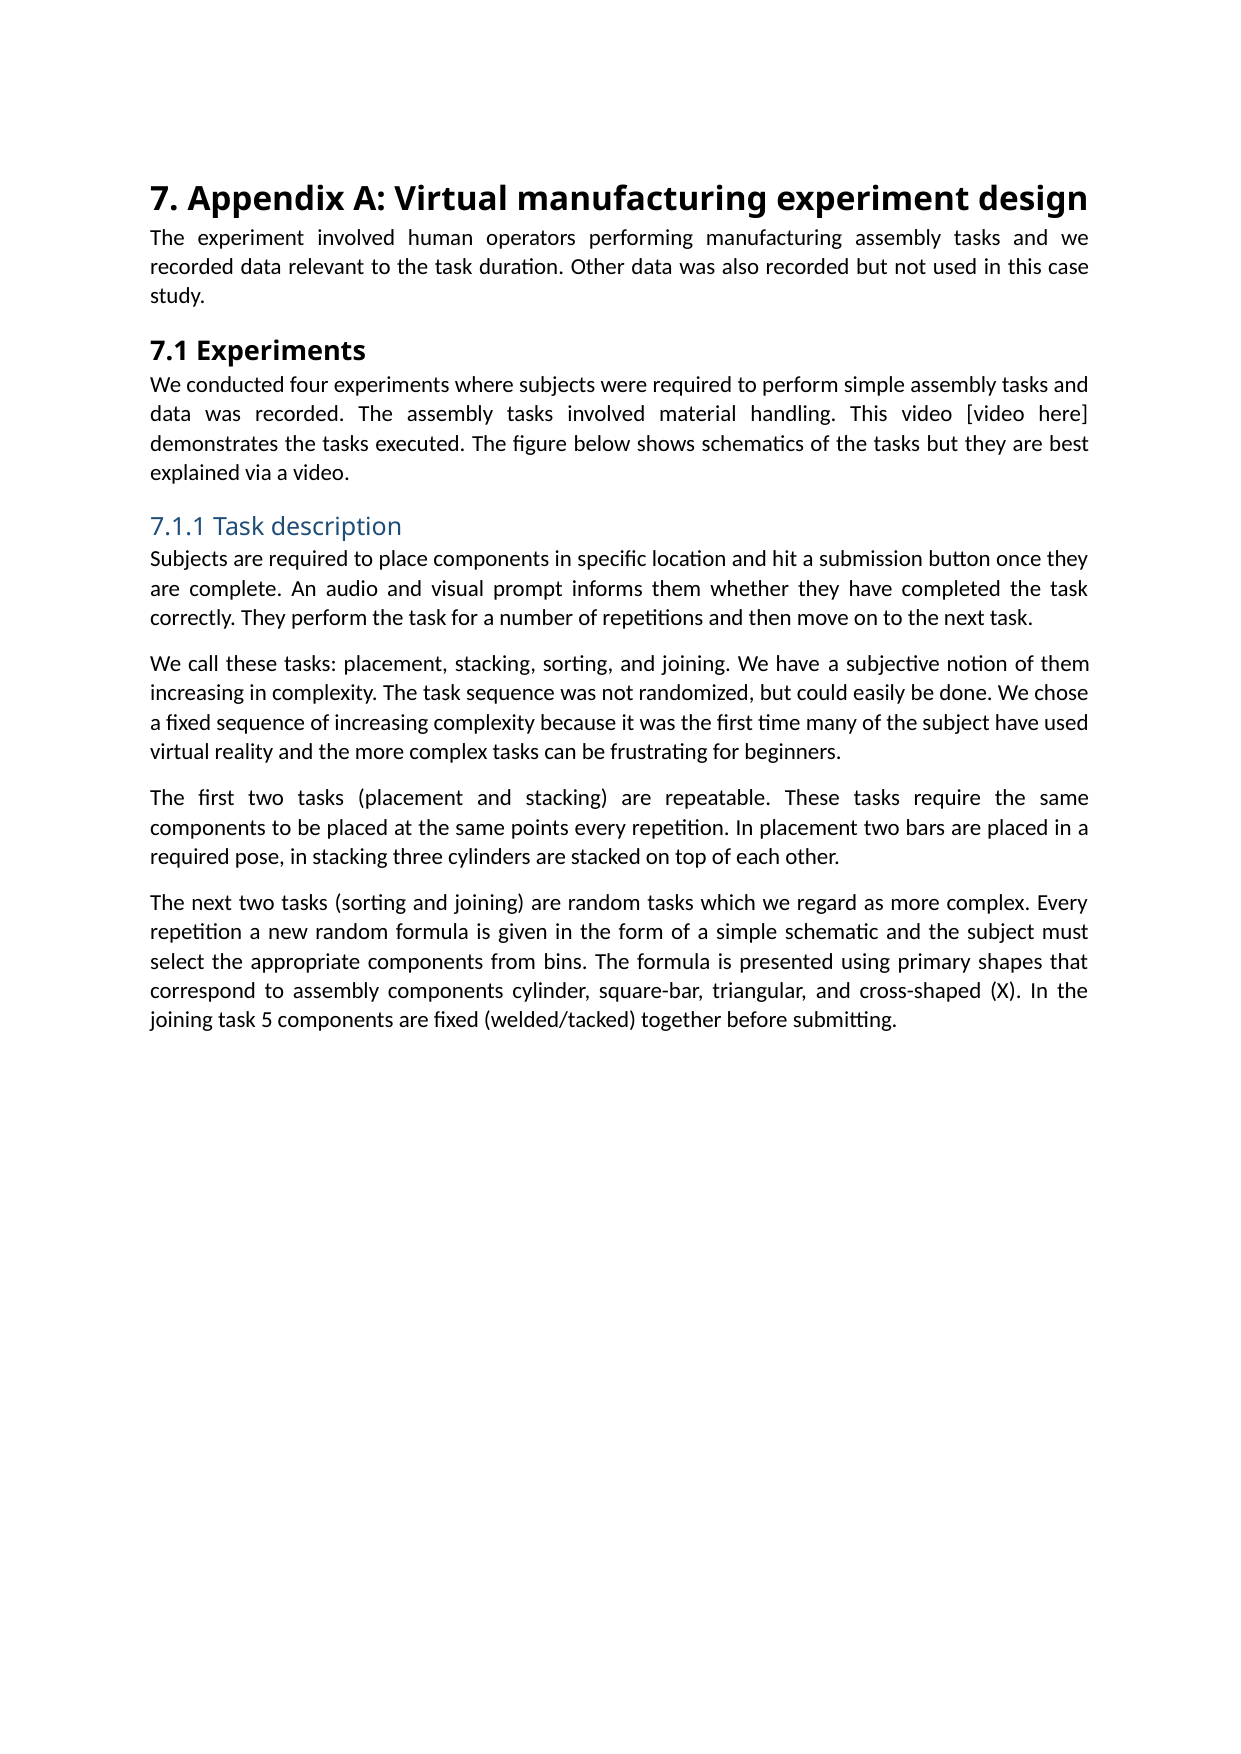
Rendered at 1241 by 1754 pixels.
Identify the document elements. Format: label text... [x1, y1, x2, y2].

text We call these tasks: placement, stacking, sorting, and joining. We have a subjective notion of them increasing in complexity. The task sequence was not randomized, but could easily be done. We chose a fixed sequence of increasing complexity because it was the first time many of the subject have used virtual reality and the more complex tasks can be frustrating for beginners. [150, 649, 1090, 765]
text Subjects are required to place components in specific location and hit a submission button once they are complete. An audio and visual prompt informs them whether they have completed the task correctly. They perform the task for a number of repetitions and then move on to the next task. [150, 544, 1090, 631]
text The experiment involved human operators performing manufacturing assembly tasks and we recorded data relevant to the task duration. Other data was also recorded but not used in this case study. [150, 223, 1090, 309]
subtitle Appendix A: Virtual manufacturing experiment design [150, 175, 1090, 220]
text The next two tasks (sorting and joining) are random tasks which we regard as more complex. Every repetition a new random formula is given in the form of a simple schematic and the subject must select the appropriate components from bins. The formula is presented using primary shapes that correspond to assembly components cylinder, square-bar, triangular, and cross-shaped (X). In the joining task 5 components are fixed (welded/tacked) together before submitting. [150, 888, 1090, 1033]
subtitle Experiments [150, 332, 1090, 368]
text The first two tasks (placement and stacking) are repeatable. These tasks require the same components to be placed at the same points every repetition. In placement two bars are placed in a required pose, in stacking three cylinders are stacked on top of each other. [150, 783, 1090, 870]
subtitle Task description [150, 508, 1090, 543]
text We conducted four experiments where subjects were required to perform simple assembly tasks and data was recorded. The assembly tasks involved material handling. This video [video here] demonstrates the tasks executed. The figure below shows schematics of the tasks but they are best explained via a video. [150, 370, 1090, 486]
